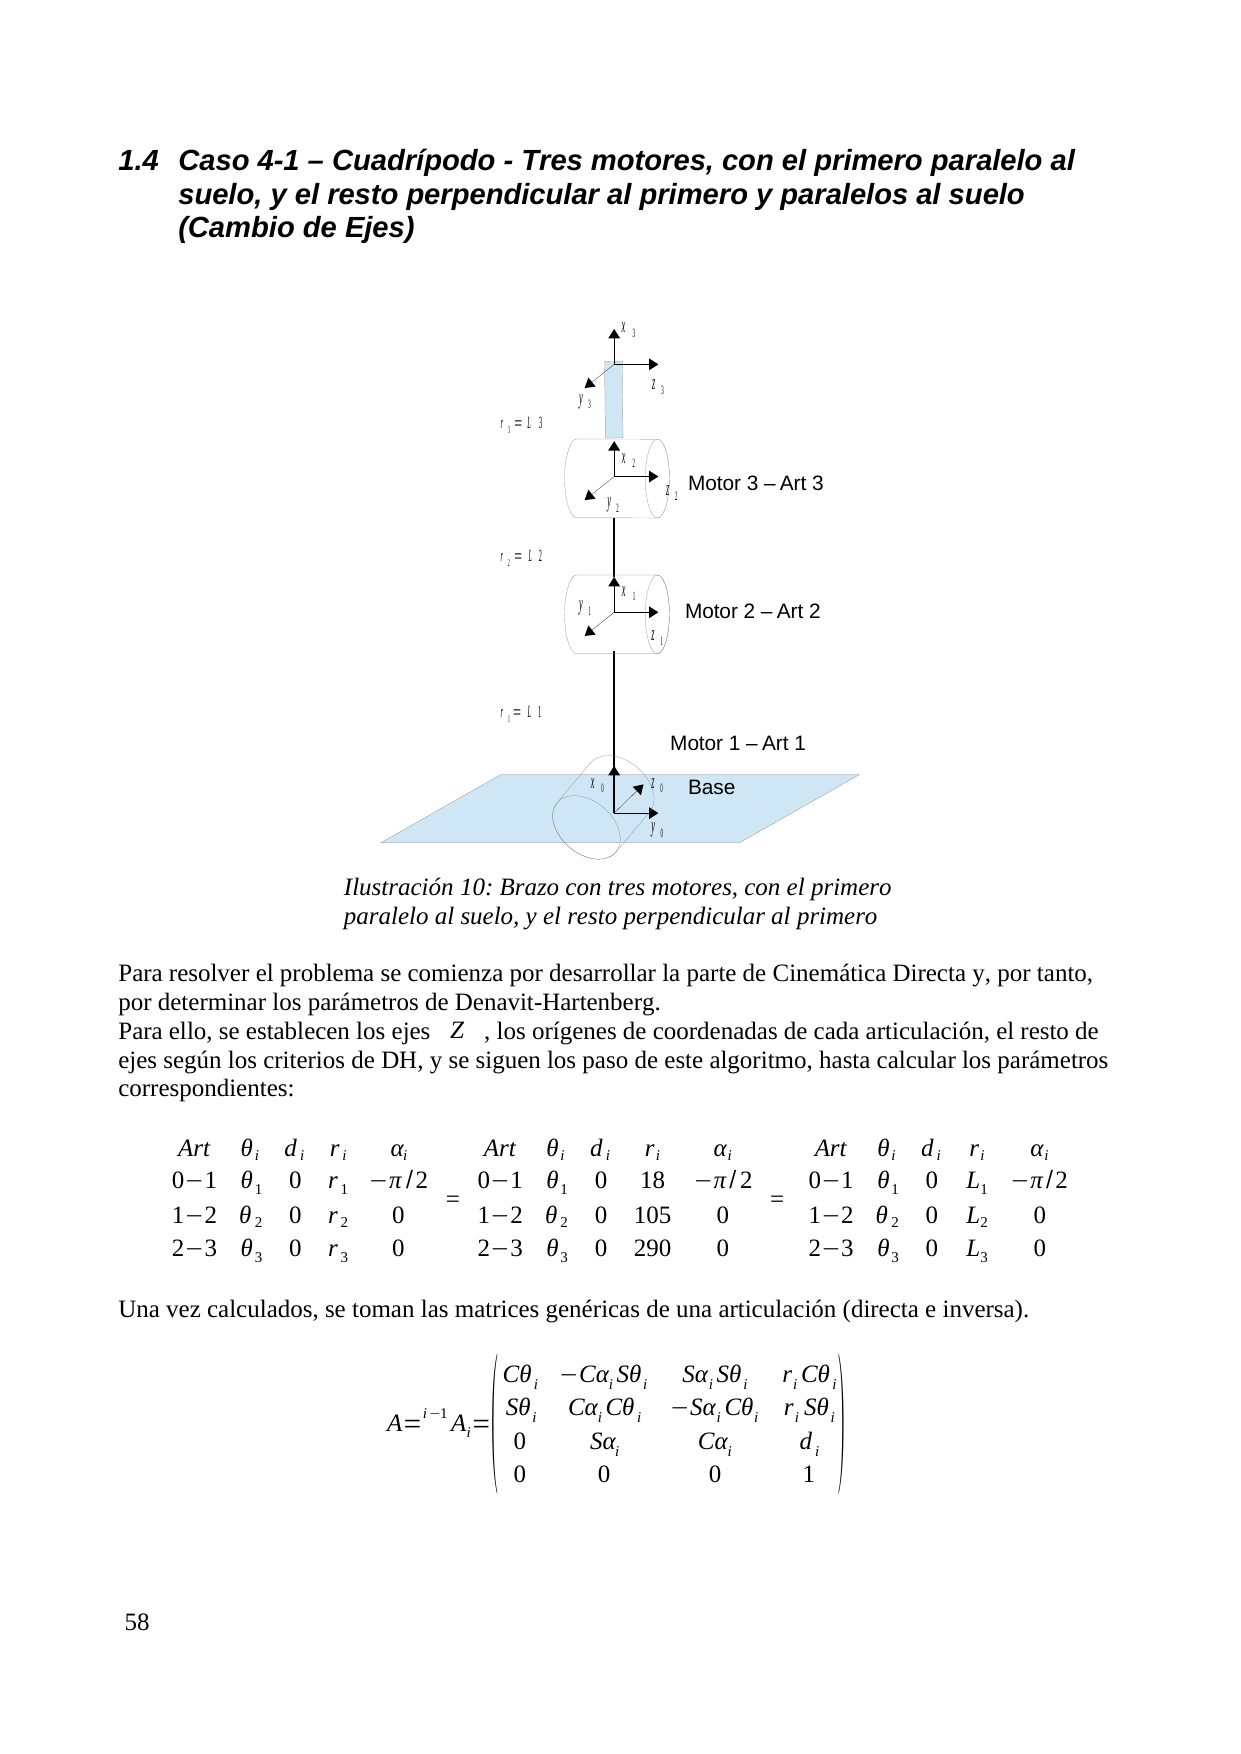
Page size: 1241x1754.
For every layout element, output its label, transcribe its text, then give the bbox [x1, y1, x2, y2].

subtitle Caso 4-1 – Cuadrípodo - Tres motores, con el primero paralelo al suelo, y el resto perpendicular al primero y paralelos al suelo (Cambio de Ejes) [118, 143, 1122, 244]
text == [118, 1131, 1122, 1265]
text Una vez calculados, se toman las matrices genéricas de una articulación (directa e inversa). [118, 1294, 1122, 1323]
text Para resolver el problema se comienza por desarrollar la parte de Cinemática Directa y, por tanto, por determinar los parámetros de Denavit-Hartenberg. [118, 958, 1122, 1016]
text Ilustración 10: Brazo con tres motores, con el primero paralelo al suelo, y el resto perpendicular al primero [344, 326, 897, 930]
text Para ello, se establecen los ejes, los orígenes de coordenadas de cada articulación, el resto de ejes según los criterios de DH, y se siguen los paso de este algoritmo, hasta calcular los parámetros correspondientes: [118, 1016, 1122, 1102]
